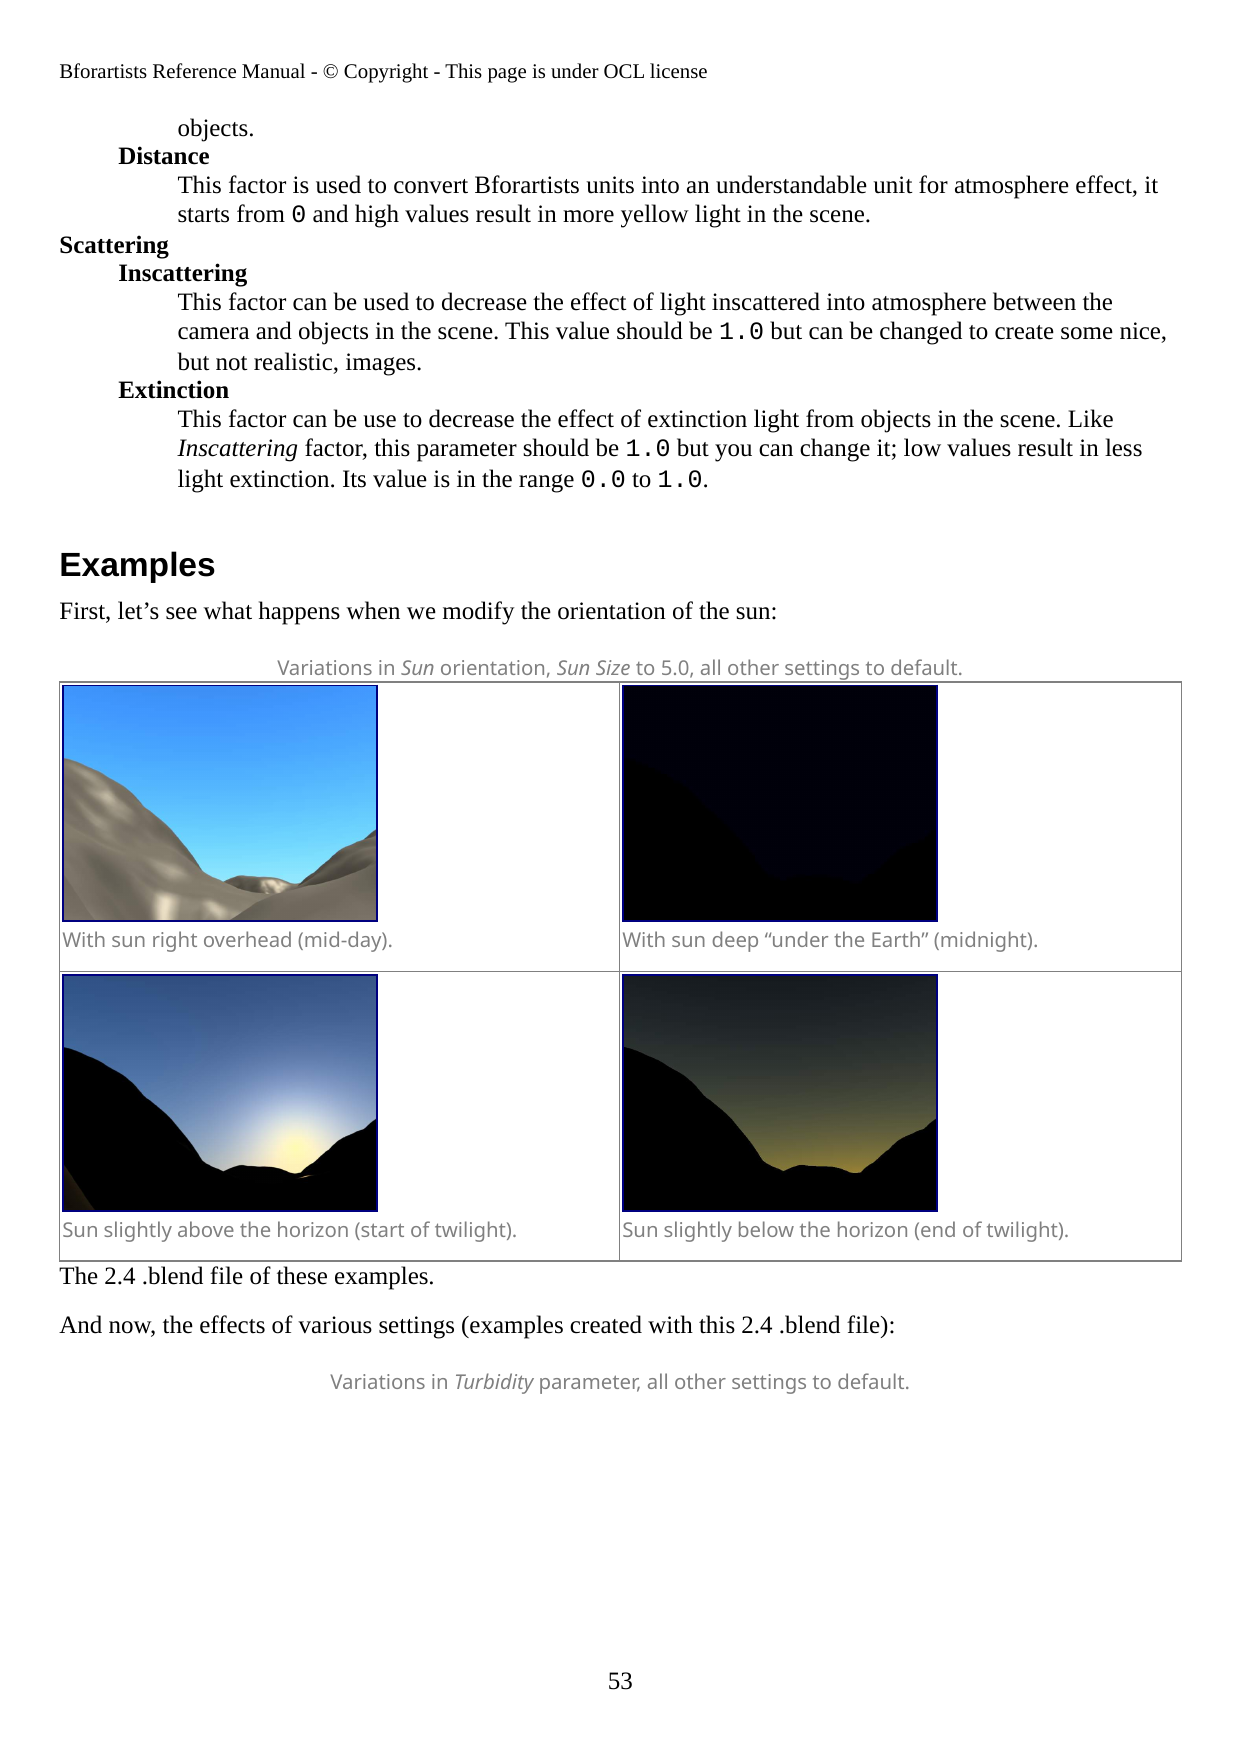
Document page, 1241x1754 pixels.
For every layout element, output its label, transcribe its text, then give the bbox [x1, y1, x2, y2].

text Variations in Turbidity parameter, all other settings to default. [59, 1364, 1181, 1395]
subtitle Examples [59, 545, 1181, 584]
text Variations in Sun orientation, Sun Size to 5.0, all other settings to default. [59, 650, 1181, 681]
picture [624, 686, 936, 920]
picture [64, 976, 376, 1210]
text And now, the effects of various settings (examples created with this 2.4 .blend file): [59, 1310, 1181, 1339]
table_header With sun right overhead (mid-day). [60, 683, 619, 971]
table_cell Sun slightly above the horizon (start of twilight). [60, 972, 619, 1260]
table_header With sun deep “under the Earth” (midnight). [620, 683, 1181, 971]
picture [64, 686, 376, 920]
list objects. [177, 113, 1181, 141]
text The 2.4 .blend file of these examples. [59, 1262, 1181, 1289]
list This factor can be use to decrease the effect of extinction light from objects in the scene. Like Inscattering factor, this parameter should be 1.0 but you can change it; low values result in less light extinction. Its value is in the range 0.0 to 1.0. [177, 404, 1181, 495]
subtitle Inscattering [118, 258, 1181, 287]
subtitle Scattering [59, 230, 1181, 258]
subtitle Distance [118, 141, 1181, 170]
list This factor is used to convert Bforartists units into an understandable unit for atmosphere effect, it starts from 0 and high values result in more yellow light in the scene. [177, 170, 1181, 230]
picture [624, 976, 936, 1210]
list This factor can be used to decrease the effect of light inscattered into atmosphere between the camera and objects in the scene. This value should be 1.0 but can be changed to create some nice, but not realistic, images. [177, 287, 1181, 376]
text First, let’s see what happens when we modify the orientation of the sun: [59, 596, 1181, 625]
table_cell Sun slightly below the horizon (end of twilight). [620, 972, 1181, 1260]
subtitle Extinction [118, 376, 1181, 404]
